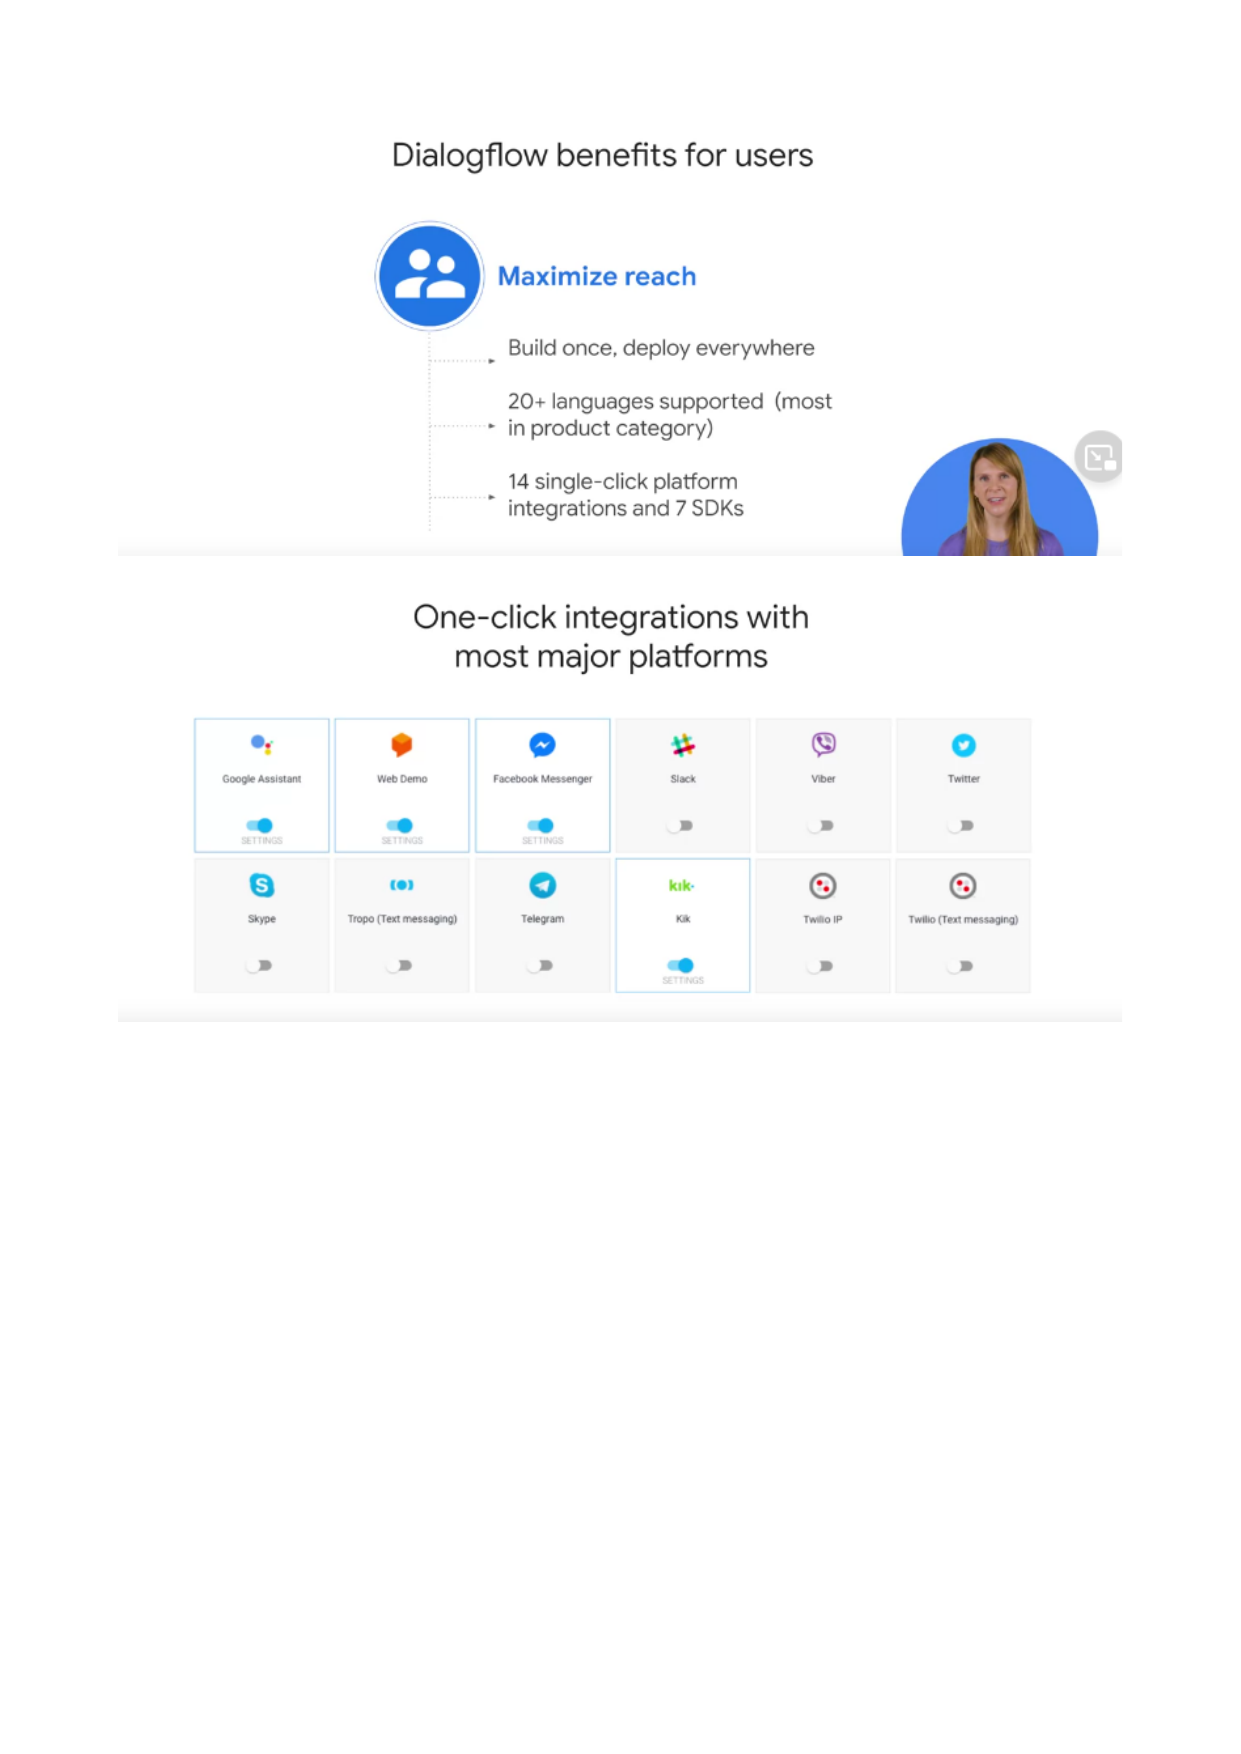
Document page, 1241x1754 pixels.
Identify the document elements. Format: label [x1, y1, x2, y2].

picture [118, 118, 1123, 556]
picture [118, 584, 1123, 1022]
